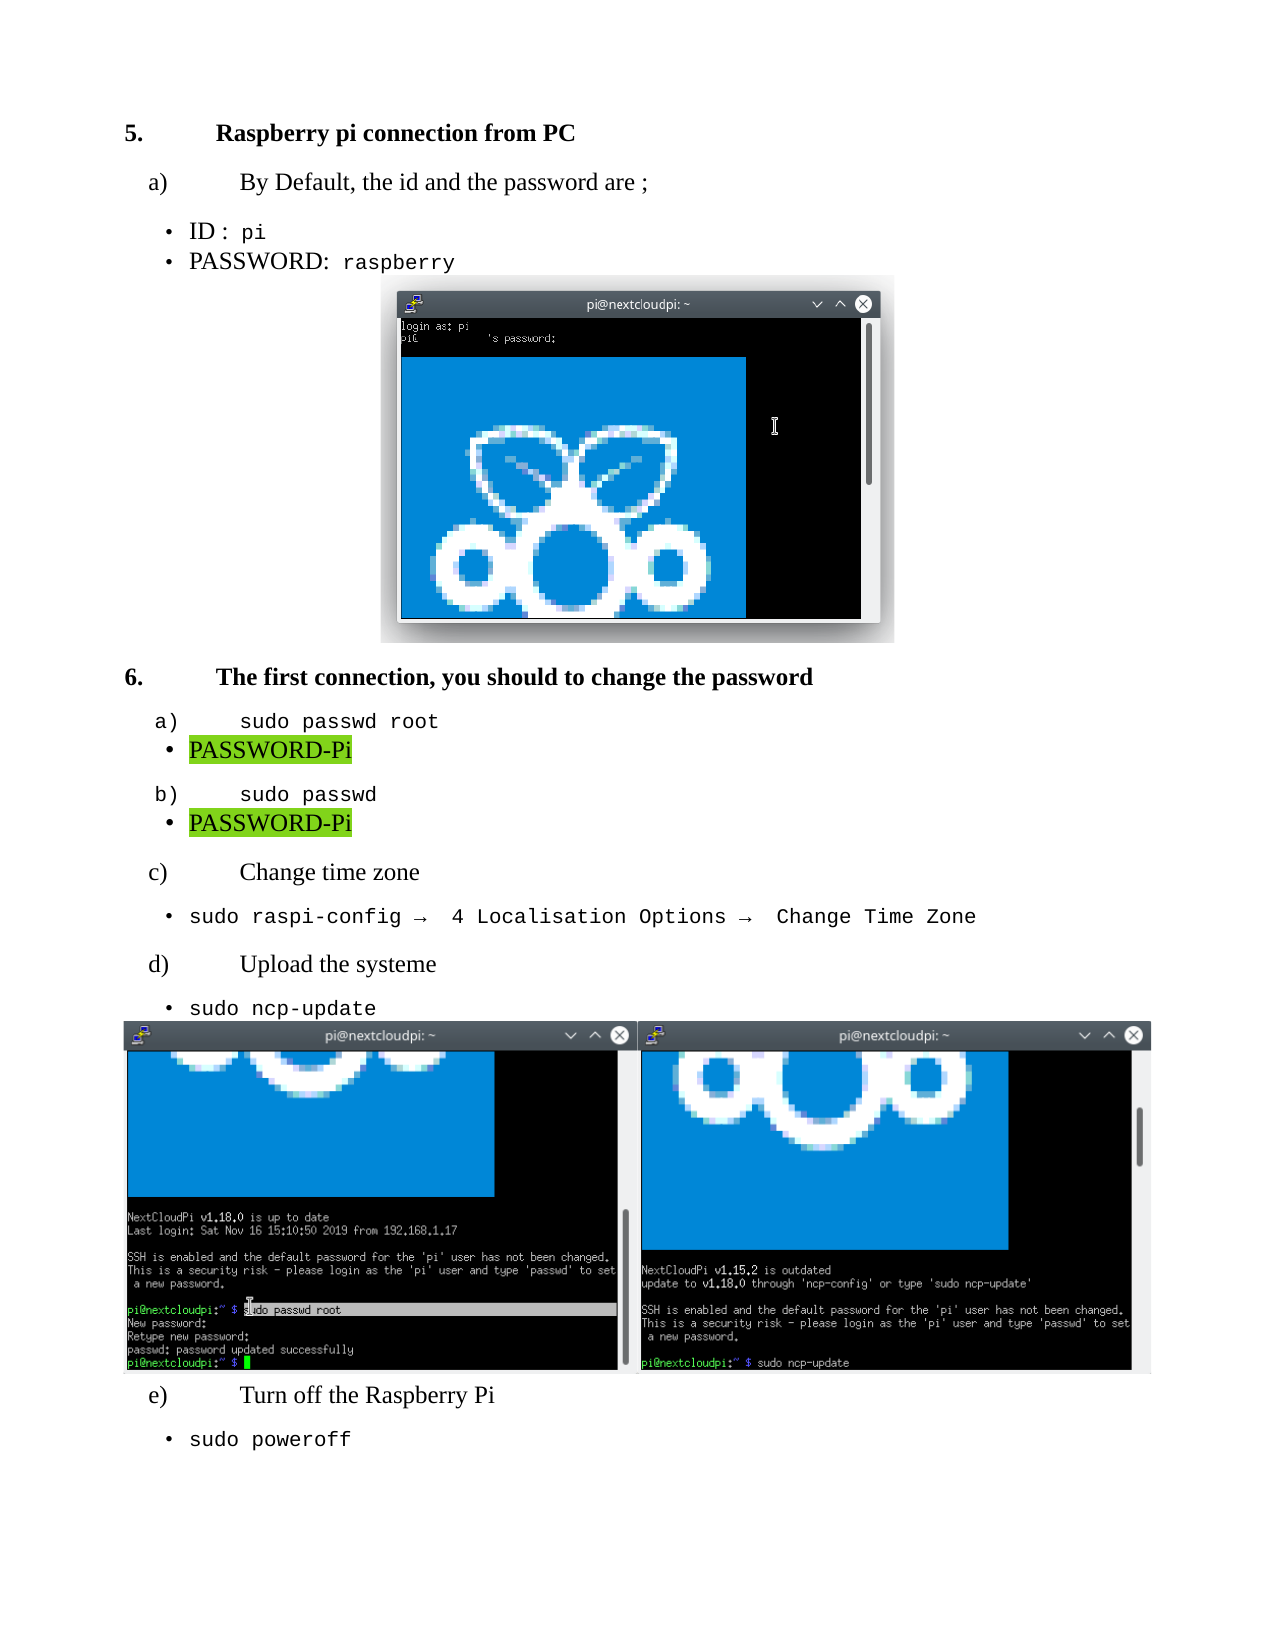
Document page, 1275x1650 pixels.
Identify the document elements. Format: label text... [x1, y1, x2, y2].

list sudo ncp-update [165, 998, 1157, 1022]
list PASSWORD-Pi [165, 735, 1157, 764]
list Raspberry pi connection from PC [118, 118, 1157, 147]
list PASSWORD: raspberry [165, 246, 1157, 275]
list sudo raspi-config → 4 Localisation Options → Change Time Zone [165, 906, 1157, 930]
list sudo passwd [142, 784, 1157, 808]
list PASSWORD-Pi [165, 808, 1157, 837]
list Change time zone [142, 857, 1157, 886]
list ID : pi [165, 216, 1157, 246]
picture [474, 275, 895, 643]
list sudo passwd root [142, 712, 1157, 735]
picture [123, 1021, 1152, 1374]
list By Default, the id and the password are ; [142, 167, 1157, 196]
list The first connection, you should to change the password [118, 662, 1157, 691]
list Upload the systeme [142, 949, 1157, 978]
list sudo poweroff [165, 1429, 1157, 1453]
list Turn off the Raspberry Pi [142, 1380, 1157, 1409]
